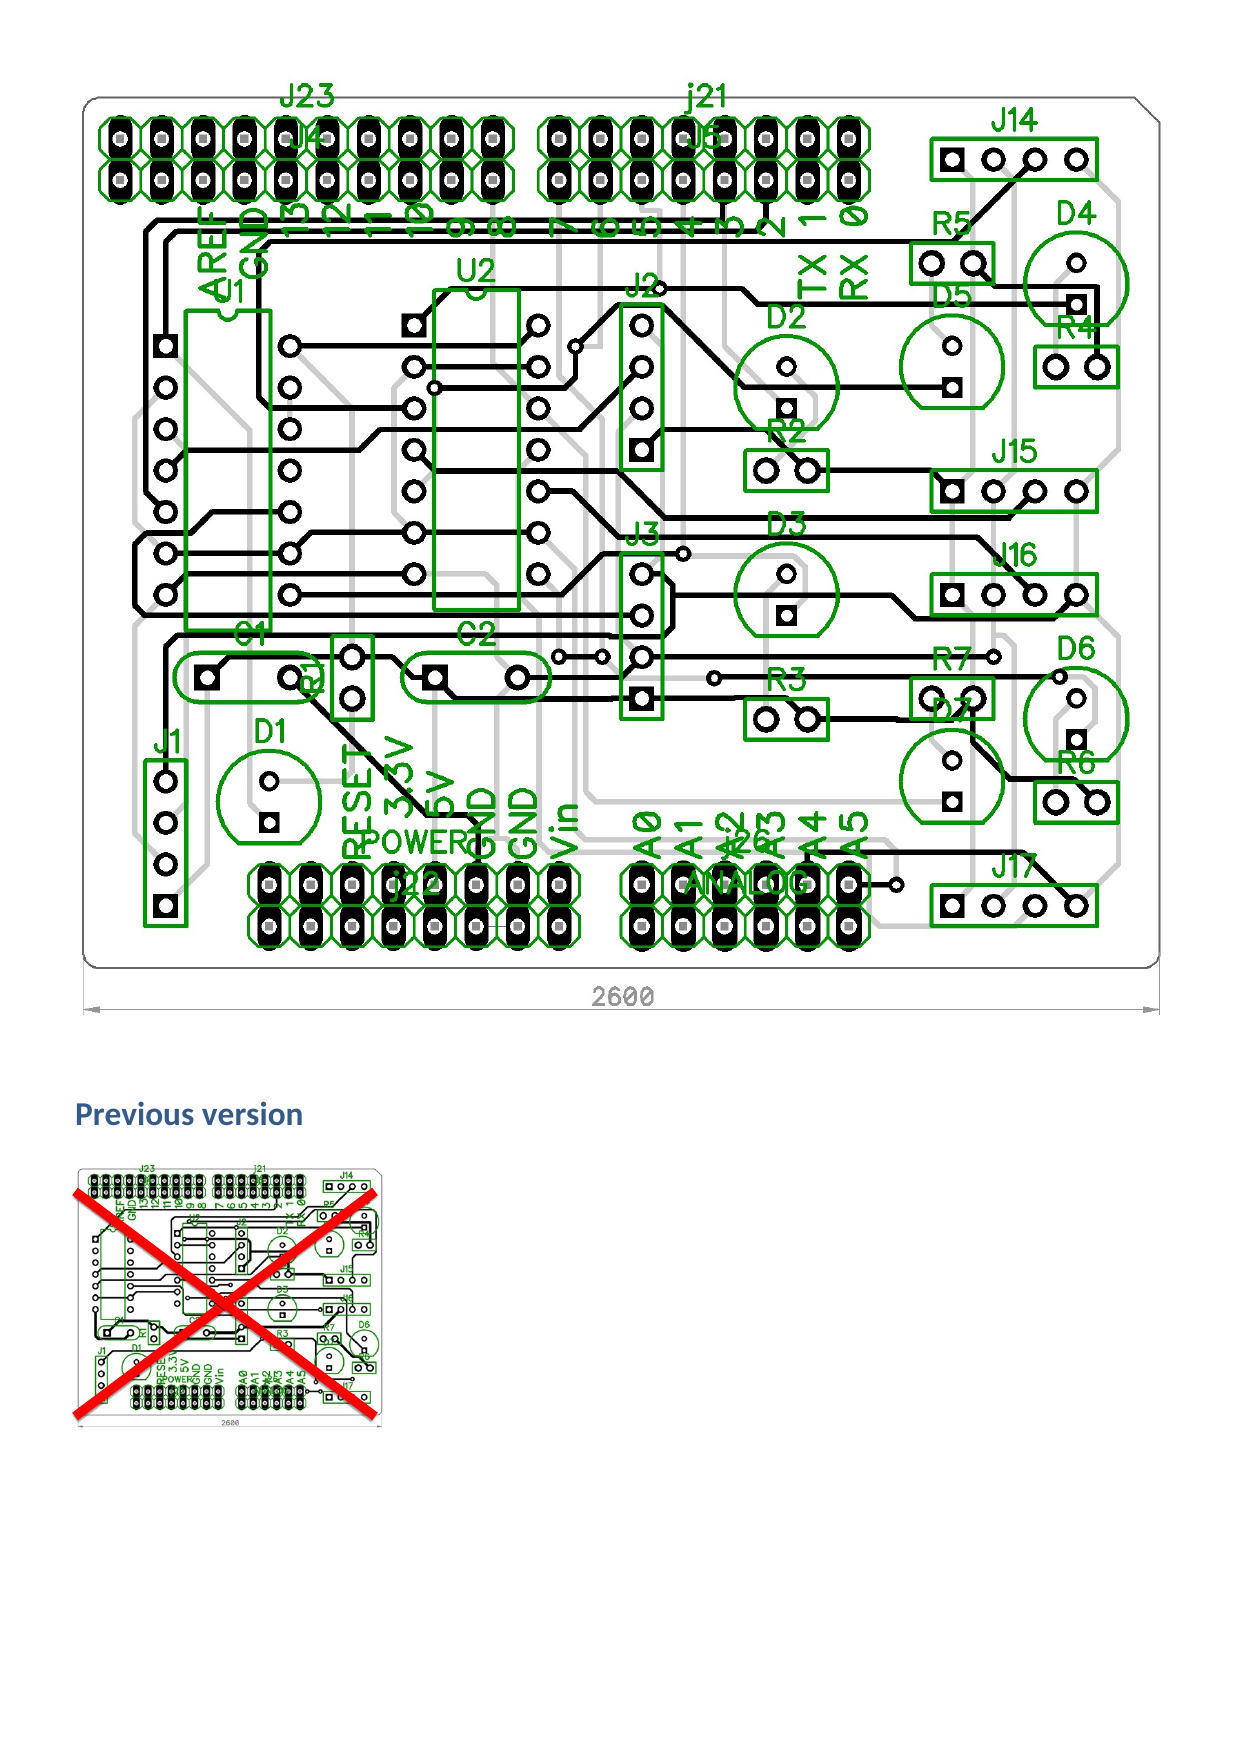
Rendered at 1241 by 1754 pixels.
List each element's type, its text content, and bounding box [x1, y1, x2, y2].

picture [75, 1199, 215, 1409]
picture [75, 75, 1165, 1015]
subtitle Previous version [75, 1093, 1165, 1134]
picture [75, 1162, 383, 1428]
